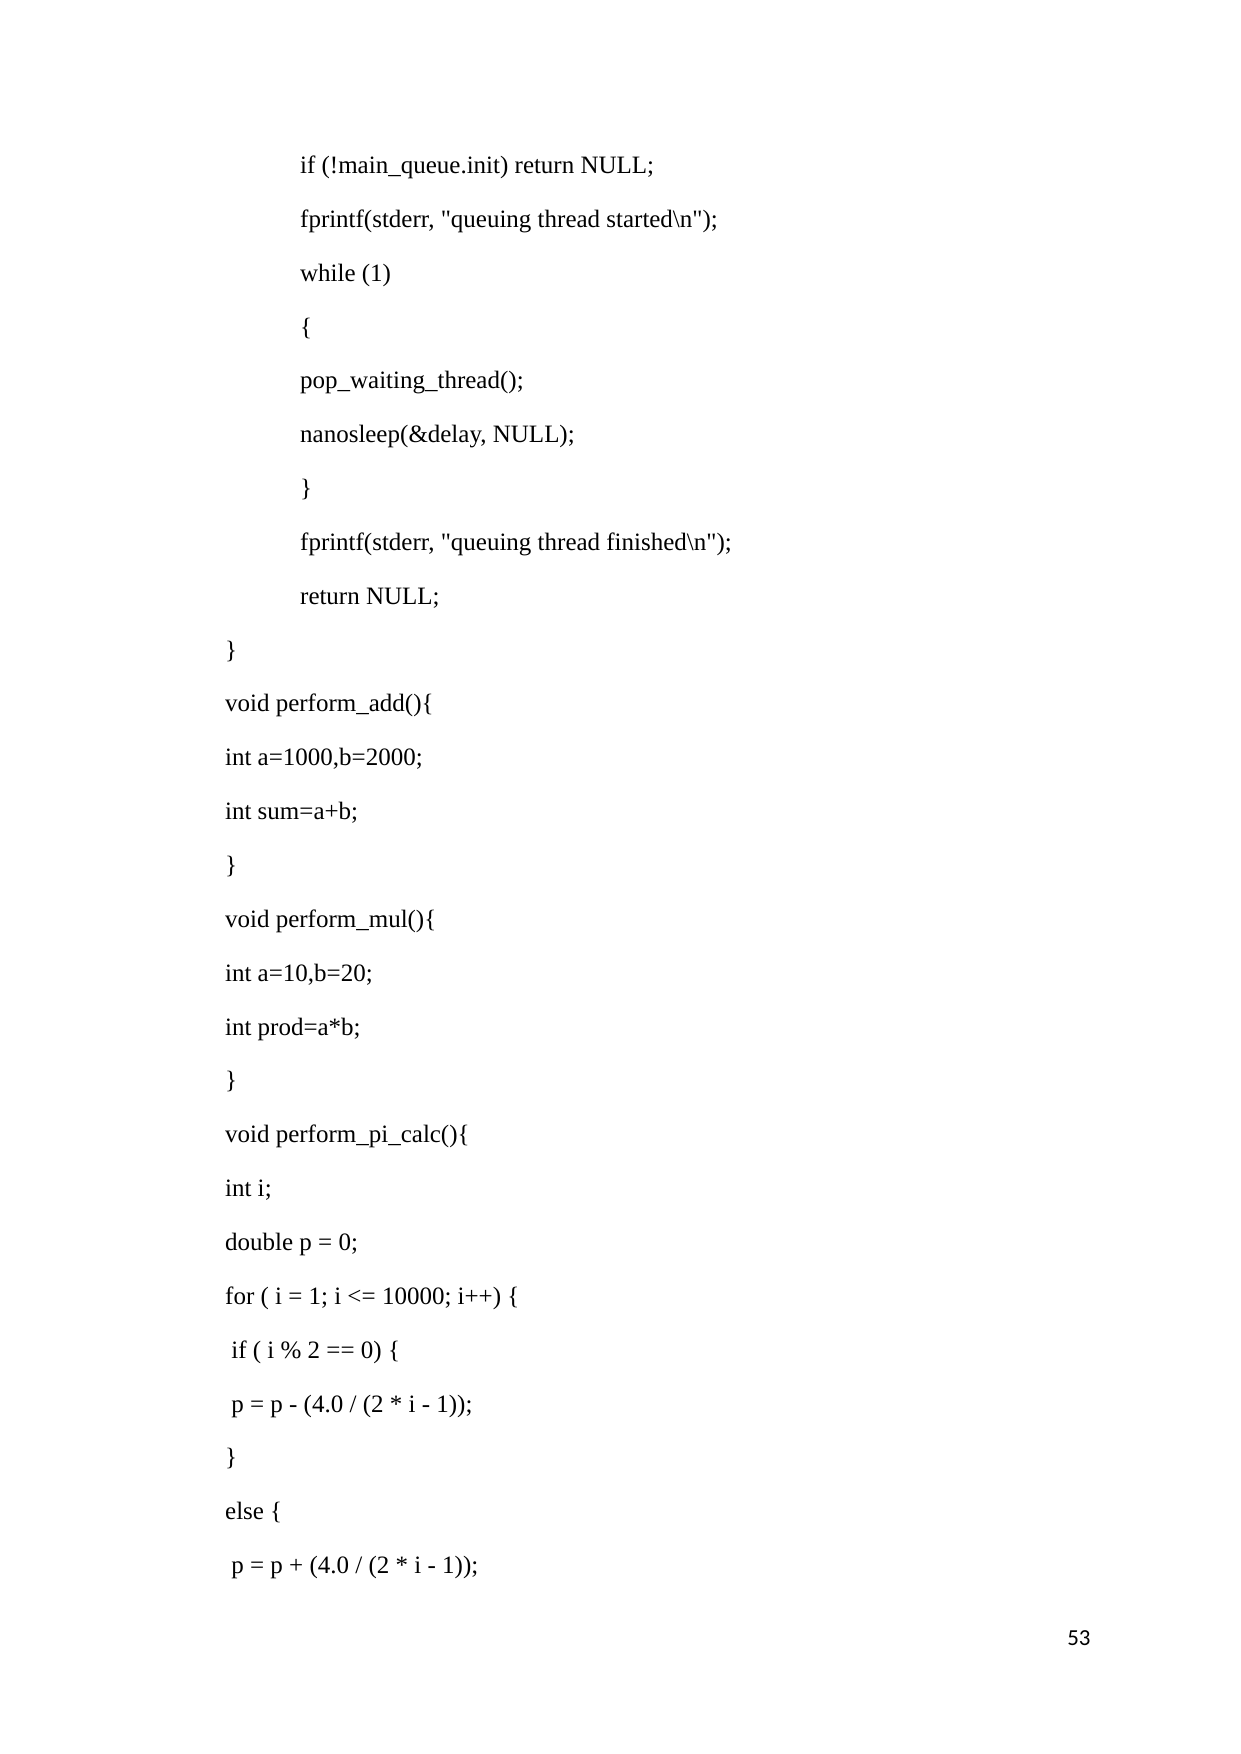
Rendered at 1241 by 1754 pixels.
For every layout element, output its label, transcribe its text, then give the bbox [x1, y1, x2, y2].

text int a=1000,b=2000; [225, 742, 1090, 771]
text int i; [225, 1173, 1090, 1202]
text void perform_mul(){ [225, 904, 1090, 933]
text fprintf(stderr, "queuing thread started\n"); [225, 204, 1090, 233]
text void perform_add(){ [225, 688, 1090, 717]
text if ( i % 2 == 0) { [225, 1335, 1090, 1363]
text int prod=a*b; [225, 1012, 1090, 1040]
text double p = 0; [225, 1227, 1090, 1256]
text int sum=a+b; [225, 796, 1090, 825]
text int a=10,b=20; [225, 958, 1090, 987]
text } [225, 635, 1090, 663]
text while (1) [225, 258, 1090, 286]
text for ( i = 1; i <= 10000; i++) { [225, 1281, 1090, 1310]
text p = p + (4.0 / (2 * i - 1)); [225, 1550, 1090, 1579]
text p = p - (4.0 / (2 * i - 1)); [225, 1389, 1090, 1417]
text nanosleep(&delay, NULL); [225, 419, 1090, 448]
text return NULL; [225, 581, 1090, 609]
text } [225, 850, 1090, 879]
text } [225, 1442, 1090, 1471]
text pop_waiting_thread(); [225, 365, 1090, 394]
text } [225, 1066, 1090, 1094]
text fprintf(stderr, "queuing thread finished\n"); [225, 527, 1090, 556]
text } [225, 473, 1090, 502]
text void perform_pi_calc(){ [225, 1119, 1090, 1148]
text { [225, 312, 1090, 340]
text if (!main_queue.init) return NULL; [225, 150, 1090, 179]
text else { [225, 1496, 1090, 1525]
